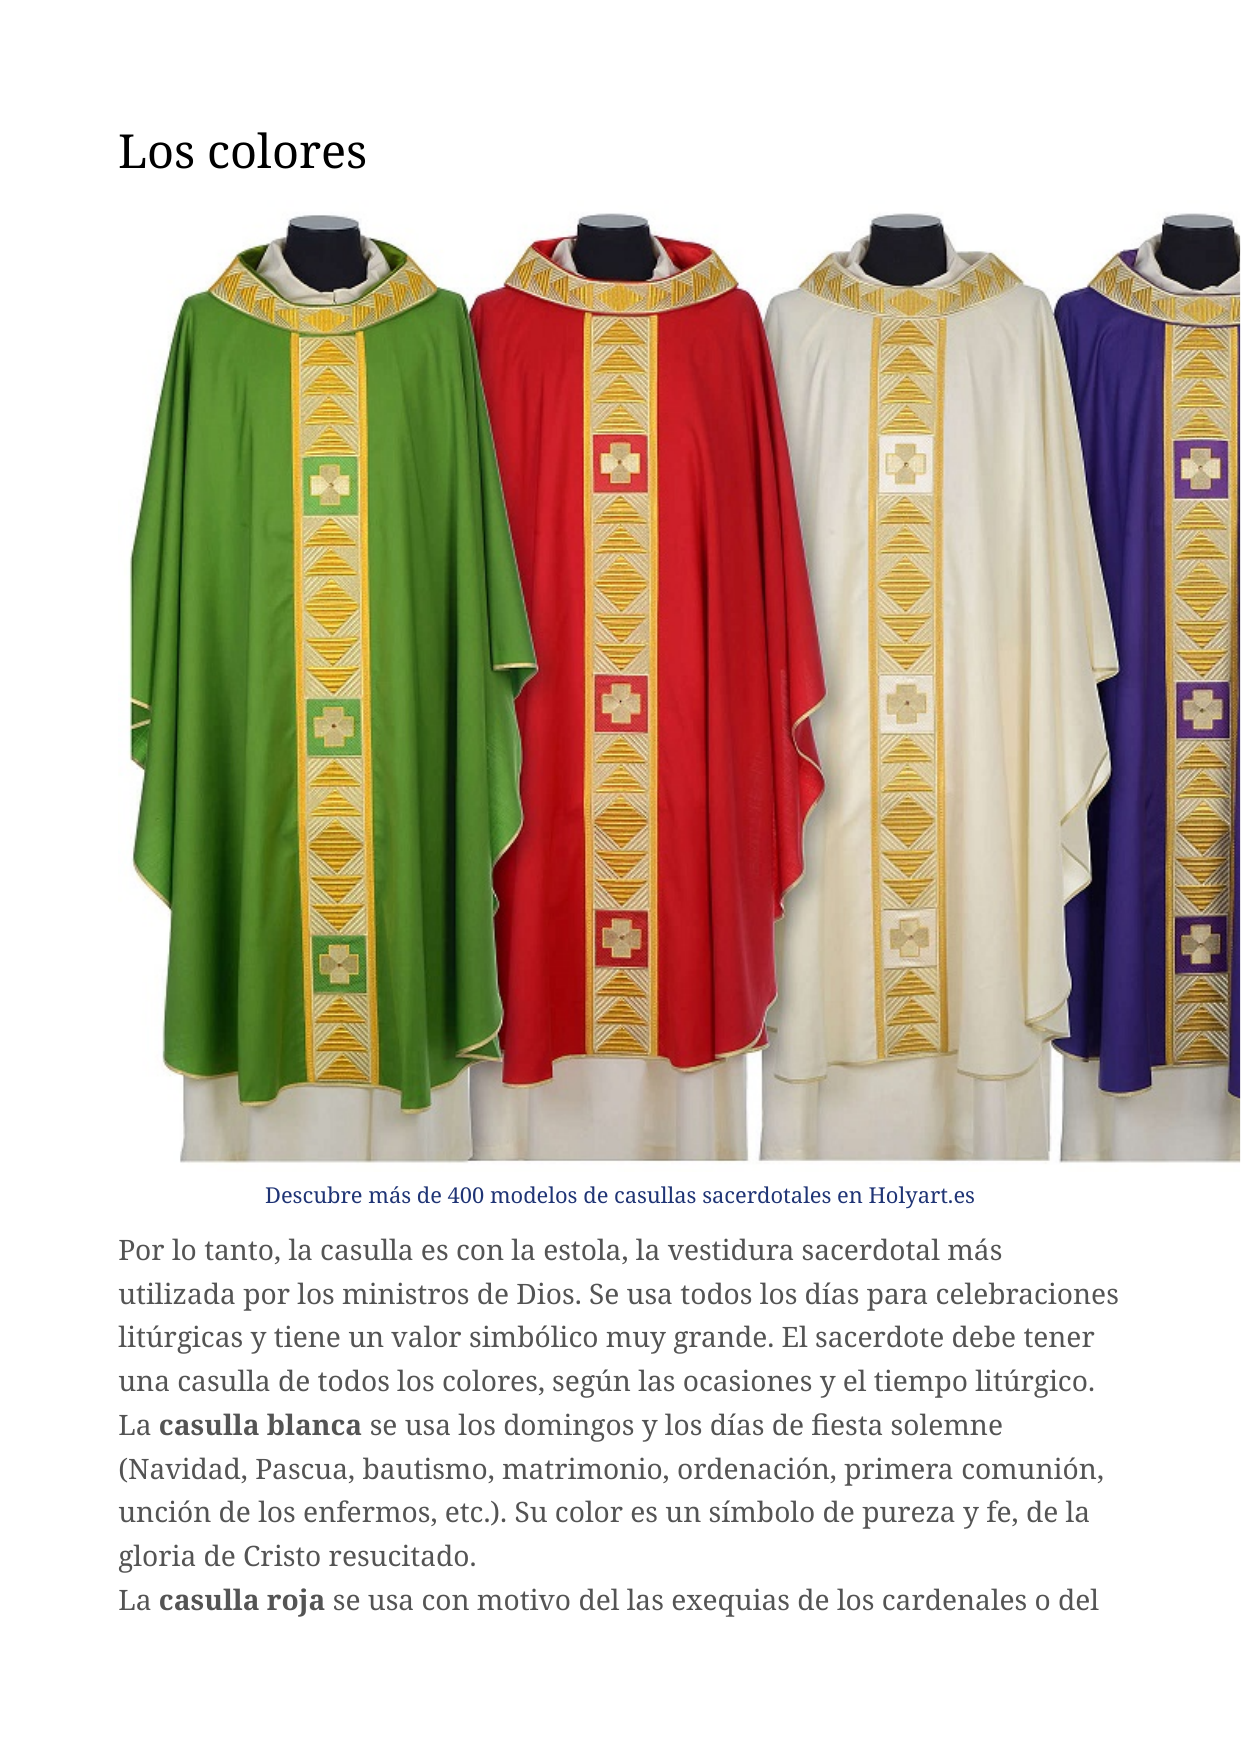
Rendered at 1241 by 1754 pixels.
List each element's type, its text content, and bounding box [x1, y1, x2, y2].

text Descubre más de 400 modelos de casullas sacerdotales en Holyart.es [118, 1172, 1122, 1210]
text Por lo tanto, la casulla es con la estola, la vestidura sacerdotal más utilizada por los ministros de Dios. Se usa todos los días para celebraciones litúrgicas y tiene un valor simbólico muy grande. El sacerdote debe tener una casulla de todos los colores, según las ocasiones y el tiempo litúrgico. La casulla blanca se usa los domingos y los días de fiesta solemne (Navidad, Pascua, bautismo, matrimonio, ordenación, primera comunión, unción de los enfermos, etc.). Su color es un símbolo de pureza y fe, de la gloria de Cristo resucitado. La casulla roja se usa con motivo del las exequias de los cardenales o del [118, 1225, 1122, 1618]
picture [118, 200, 1241, 1172]
subtitle Los colores [118, 118, 1122, 182]
